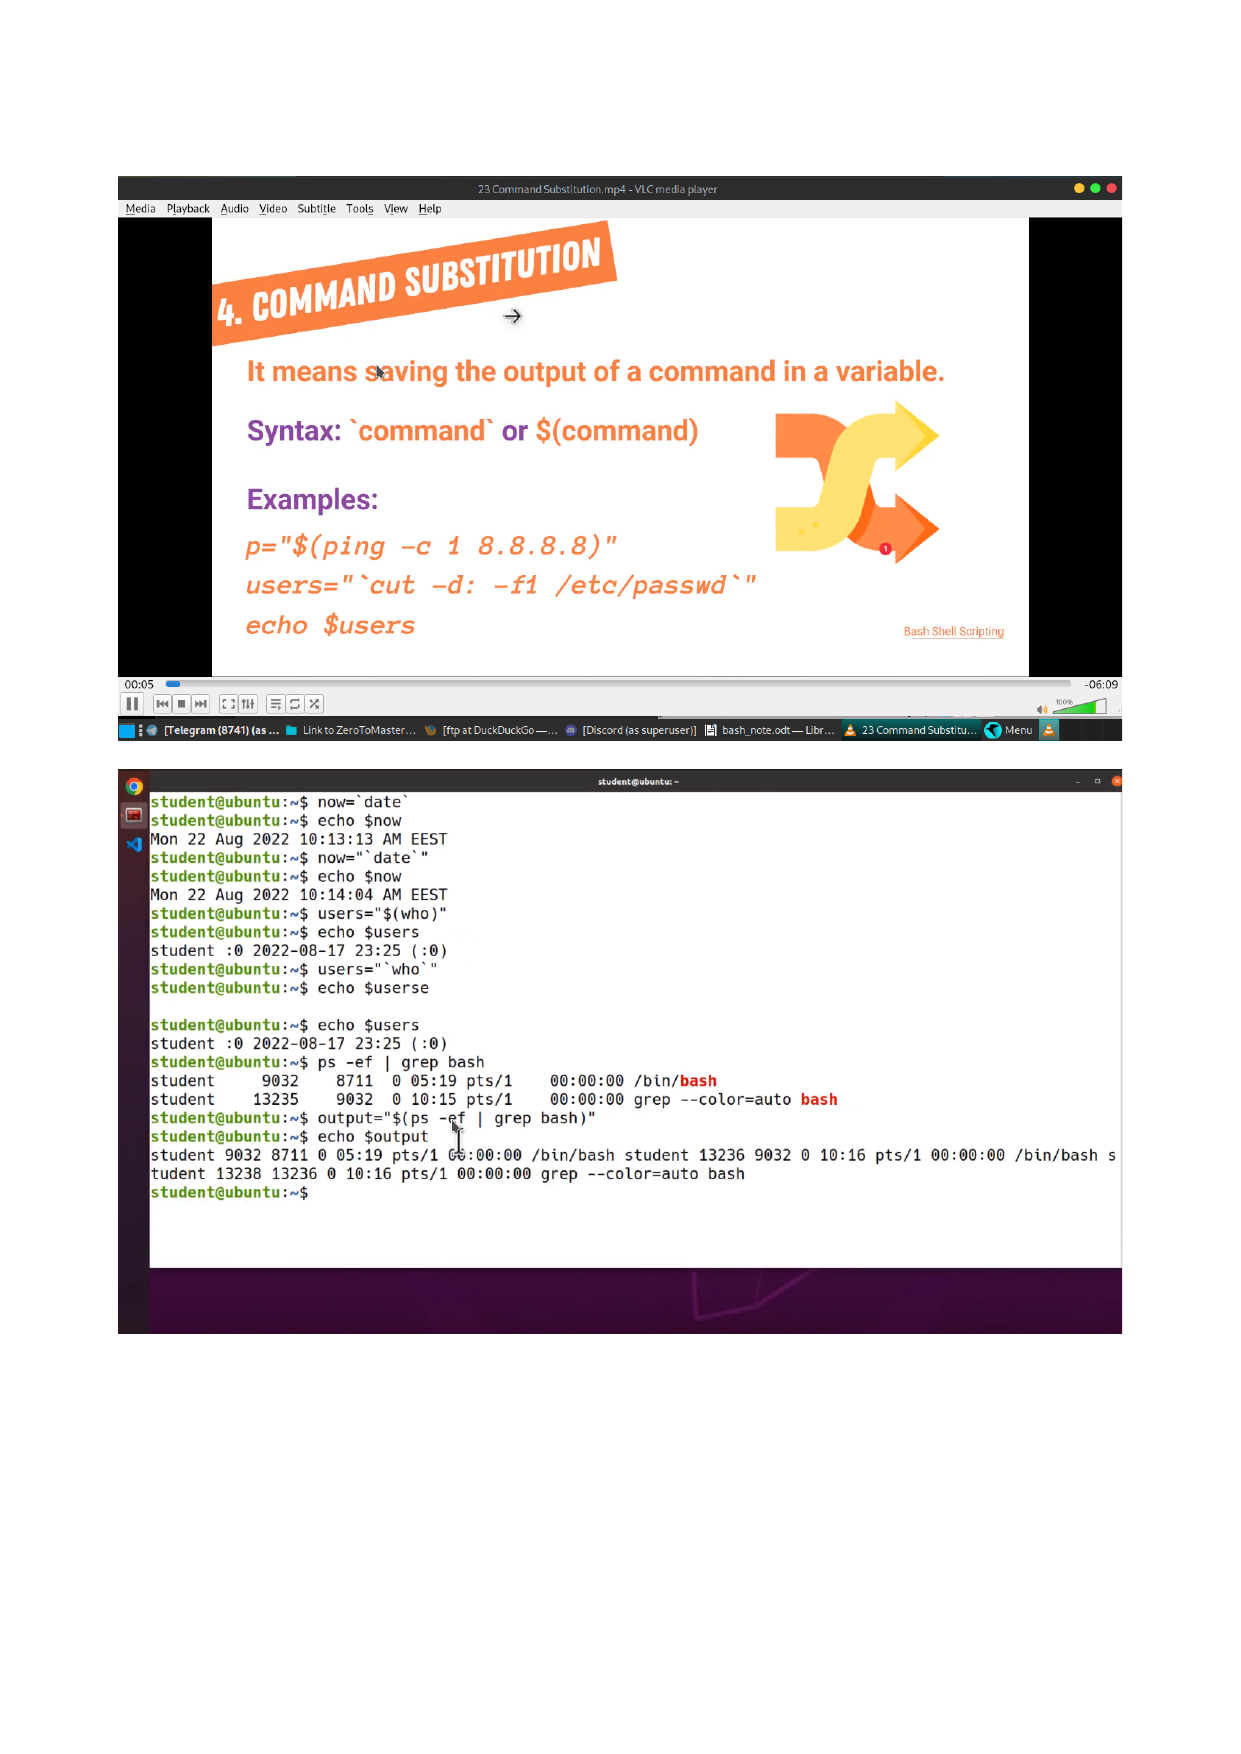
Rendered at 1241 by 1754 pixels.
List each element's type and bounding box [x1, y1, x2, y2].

picture [118, 769, 1123, 1334]
picture [118, 176, 1123, 741]
